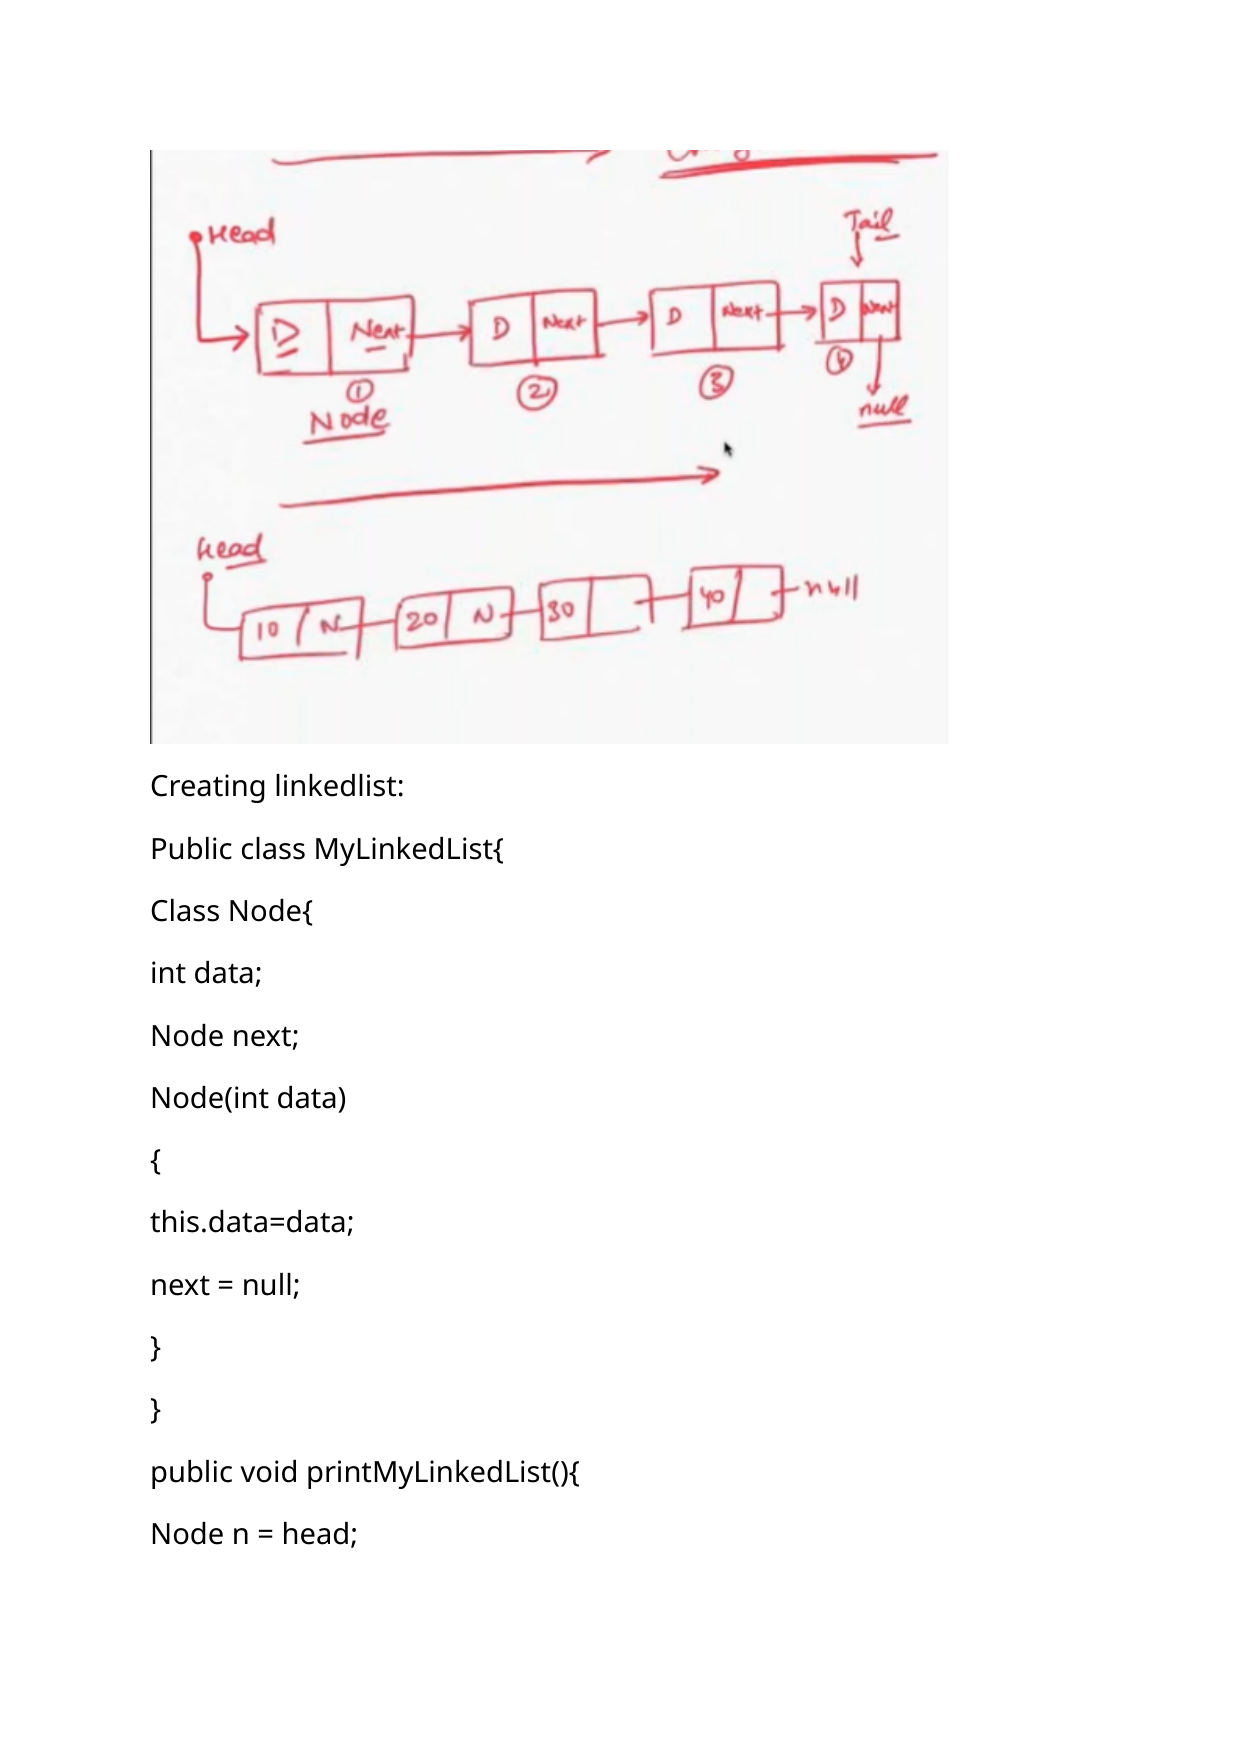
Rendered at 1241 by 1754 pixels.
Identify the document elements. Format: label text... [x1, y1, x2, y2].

text Class Node{ [150, 890, 1090, 930]
text } [150, 1326, 1090, 1366]
text Public class MyLinkedList{ [150, 828, 1090, 868]
text } [150, 1388, 1090, 1428]
text Creating linkedlist: [150, 766, 1090, 805]
text this.data=data; [150, 1202, 1090, 1241]
text { [150, 1139, 1090, 1179]
text int data; [150, 952, 1090, 992]
text public void printMyLinkedList(){ [150, 1451, 1090, 1491]
text Node next; [150, 1015, 1090, 1054]
text next = null; [150, 1264, 1090, 1304]
text Node n = head; [150, 1513, 1090, 1553]
text Node(int data) [150, 1077, 1090, 1117]
